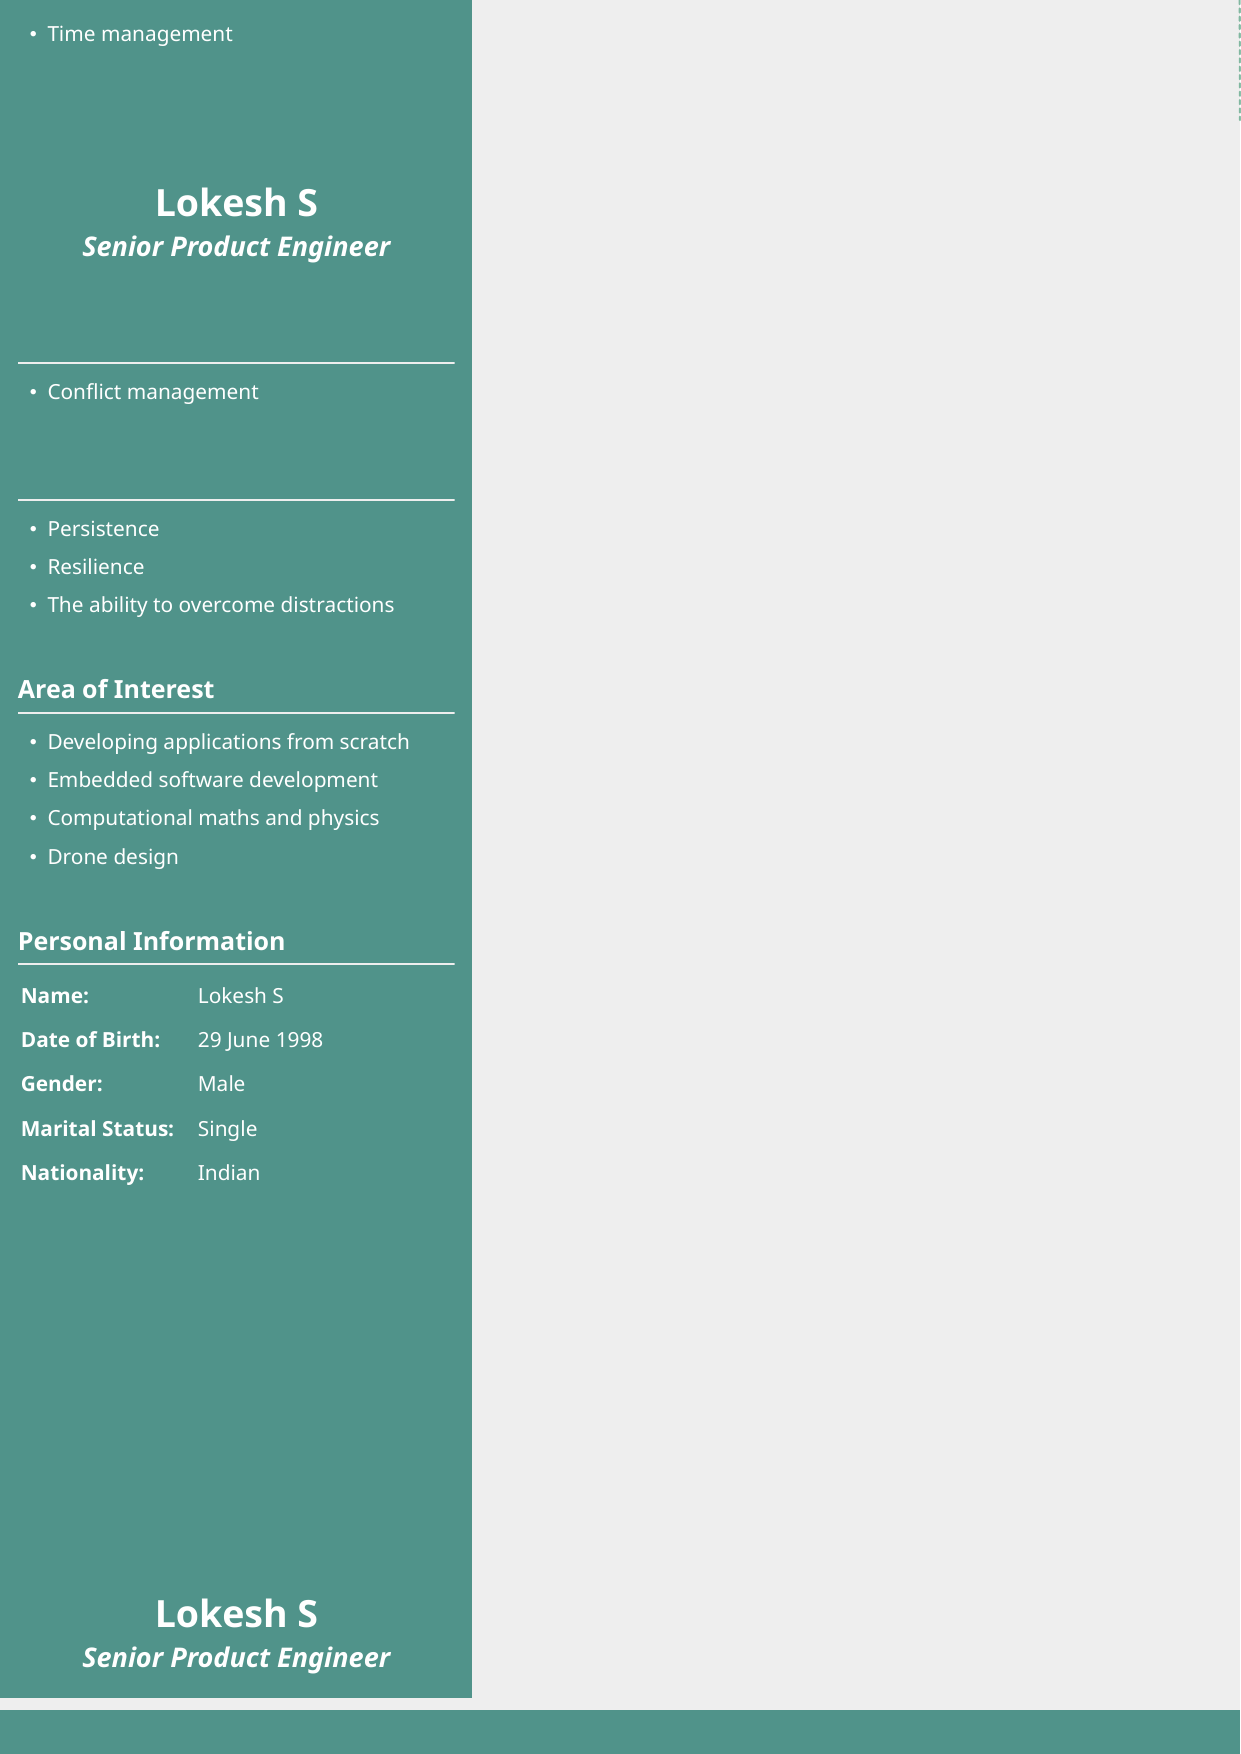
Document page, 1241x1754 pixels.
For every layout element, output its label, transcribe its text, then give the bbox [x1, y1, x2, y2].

table_cell Indian [195, 1154, 455, 1198]
table_header Summary Highly motivated computer Science graduate with knowledge in software engineering and web development. Skilled in both front-end and back-end development through school projects. Quick learner with good problem-solving abilities, excited to work in a team. Ready to use my skills to create effective solutions and help drive new ideas. Contacts Language English Tamil Inter-personal skills Communication Problem solving and Decision making Flexibility Team work Intra-personal skills Self-confidence Positive thinking Time management Conflict management Persistence Resilience The ability to overcome distractions Area of Interest Developing applications from scratch Embedded software development Computational maths and physics Drone design Personal Information [0, 0, 472, 1698]
table_cell Marital Status: [18, 1110, 195, 1154]
table_header Lokesh S [195, 977, 455, 1021]
table_cell 29 June 1998 [195, 1021, 455, 1065]
table_cell Single [195, 1110, 455, 1154]
table_header Lokesh S Senior Product Engineer [18, 1581, 455, 1681]
table_header EDUCATION PROGRAMMING SKILLS DATABASE DEVELOPMENT SKILLS SUBJECT KNOWLEDGE AREA OF INTEREST Software engineering Full stack development CERTIFICATIONS Software engineering and agile model Python programing PROJECT [473, 0, 1240, 1698]
table_cell Nationality: [18, 1154, 195, 1198]
table_header Lokesh S Senior Product Engineer [18, 171, 455, 270]
table_cell Male [195, 1065, 455, 1109]
table_header Name: [18, 977, 195, 1021]
table_cell Gender: [18, 1065, 195, 1109]
table_cell Date of Birth: [18, 1021, 195, 1065]
